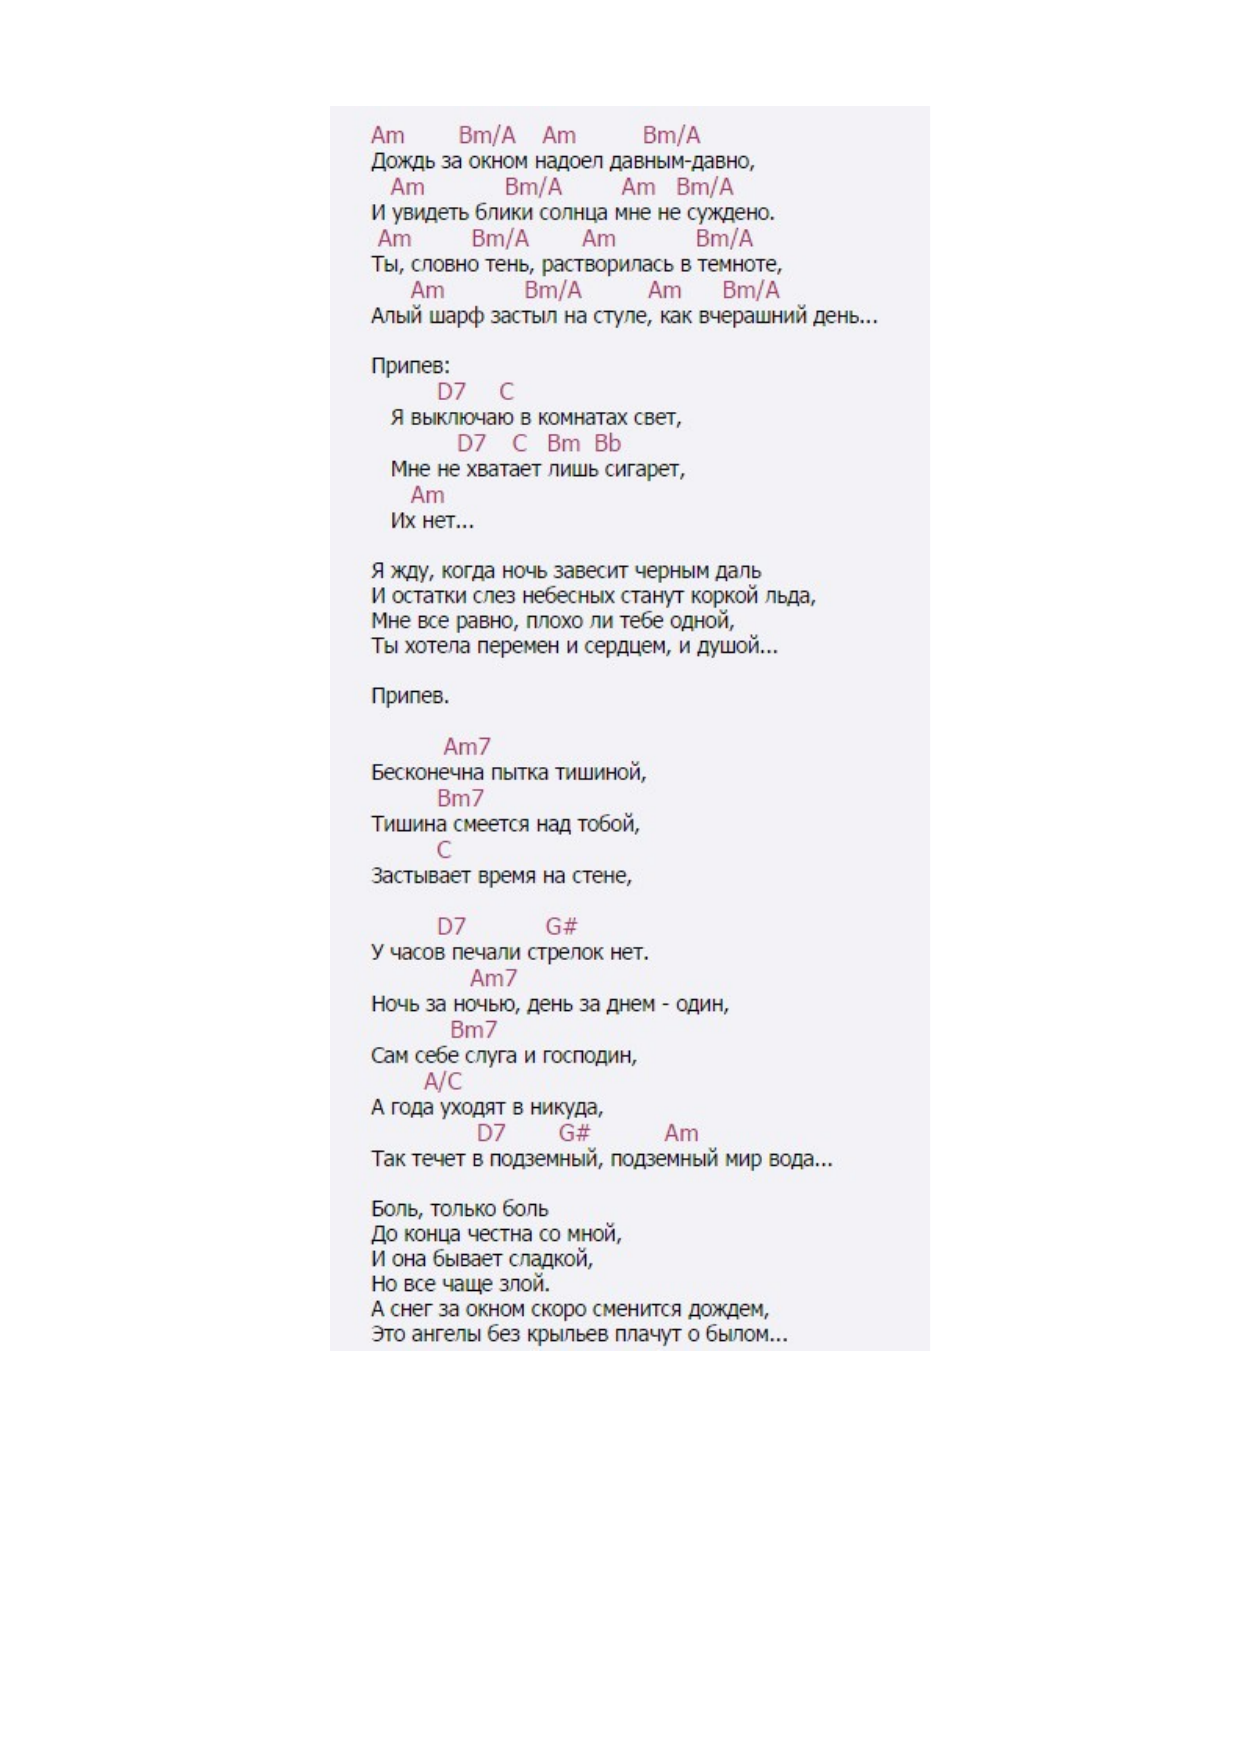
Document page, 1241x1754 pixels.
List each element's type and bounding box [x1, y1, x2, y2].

picture [330, 106, 930, 1351]
